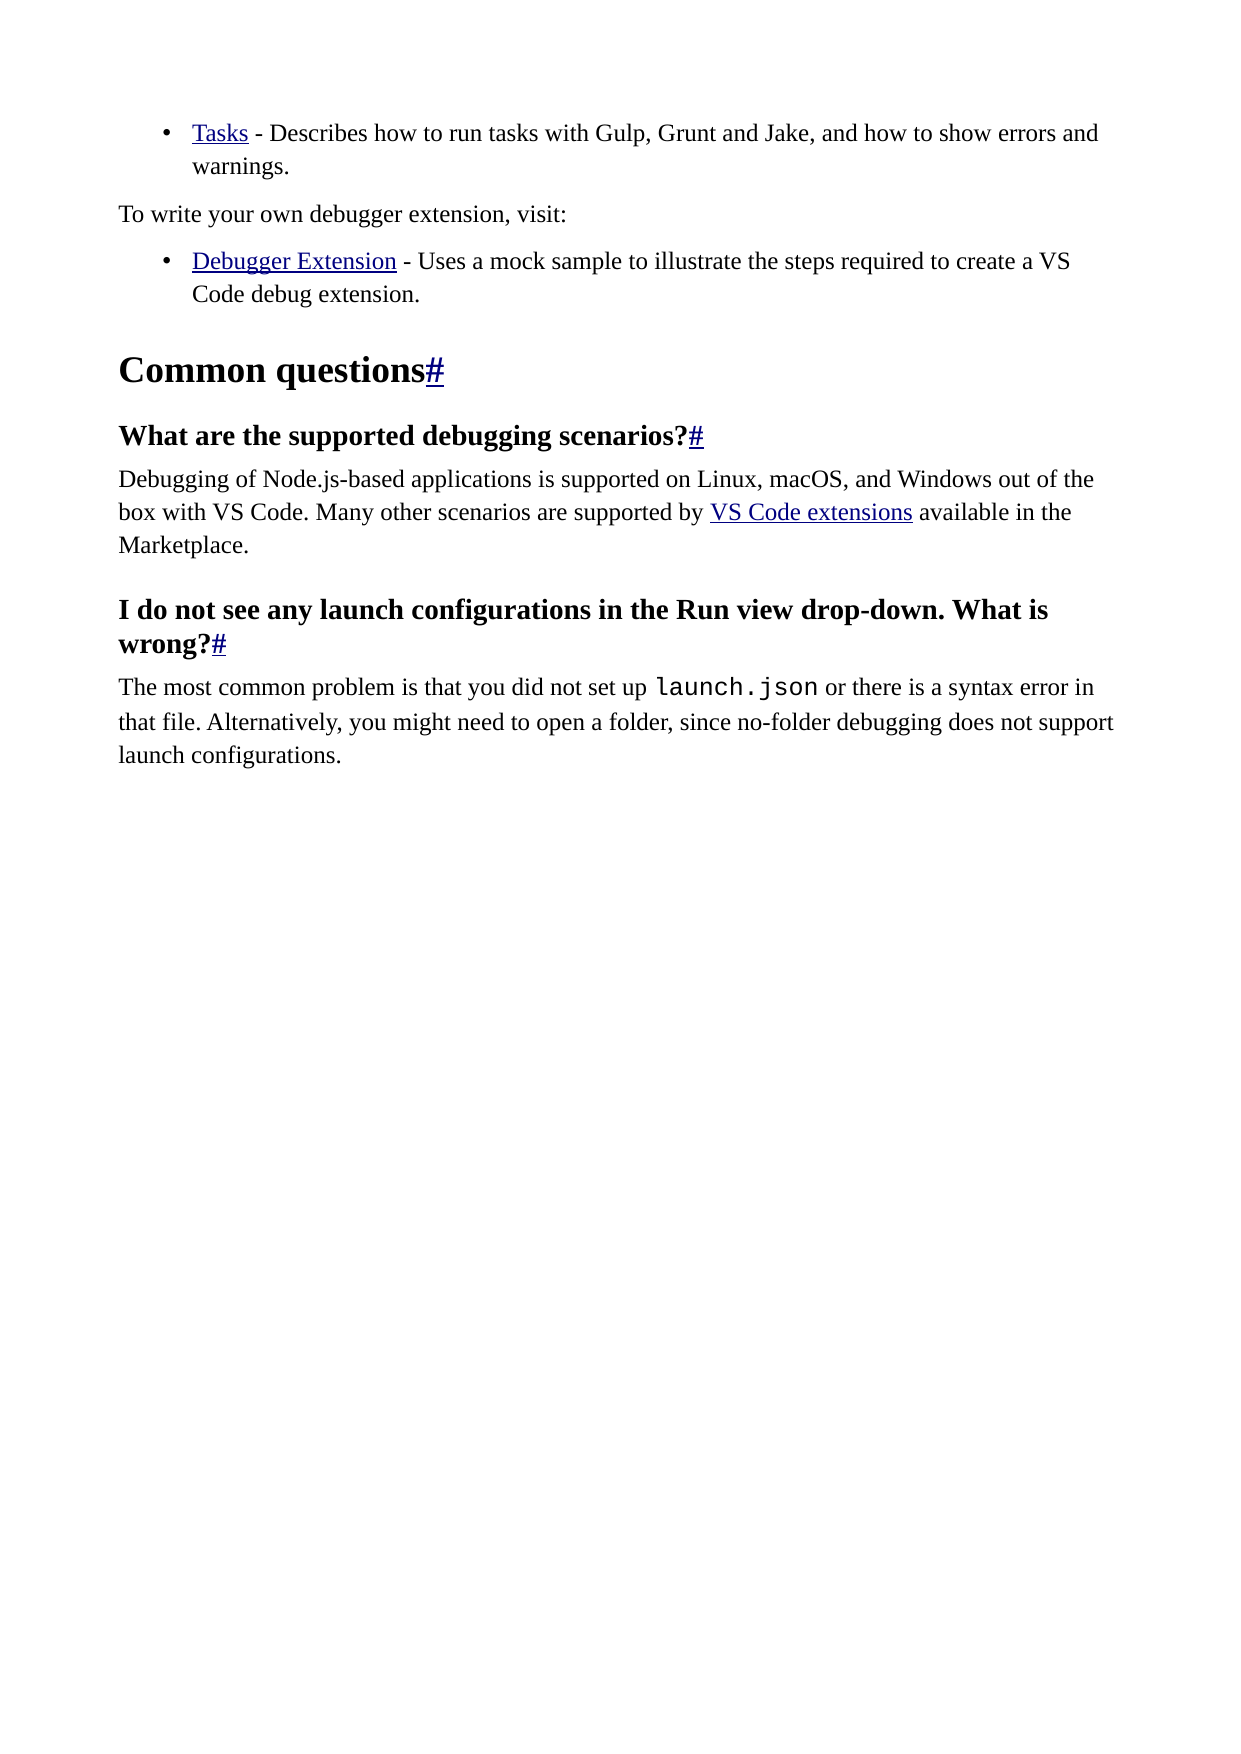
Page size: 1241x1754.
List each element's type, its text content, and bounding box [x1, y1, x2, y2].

list Debugger Extension - Uses a mock sample to illustrate the steps required to create a VS Code debug extension. [162, 246, 1122, 308]
subtitle I do not see any launch configurations in the Run view drop-down. What is wrong?# [118, 592, 1122, 659]
text The most common problem is that you did not set up launch.json or there is a syntax error in that file. Alternatively, you might need to open a folder, since no-folder debugging does not support launch configurations. [118, 672, 1122, 769]
subtitle What are the supported debugging scenarios?# [118, 418, 1122, 452]
text To write your own debugger extension, visit: [118, 199, 1122, 227]
list Tasks - Describes how to run tasks with Gulp, Grunt and Jake, and how to show errors and warnings. [162, 118, 1122, 180]
subtitle Common questions# [118, 348, 1122, 391]
text Debugging of Node.js-based applications is supported on Linux, macOS, and Windows out of the box with VS Code. Many other scenarios are supported by VS Code extensions available in the Marketplace. [118, 464, 1122, 559]
